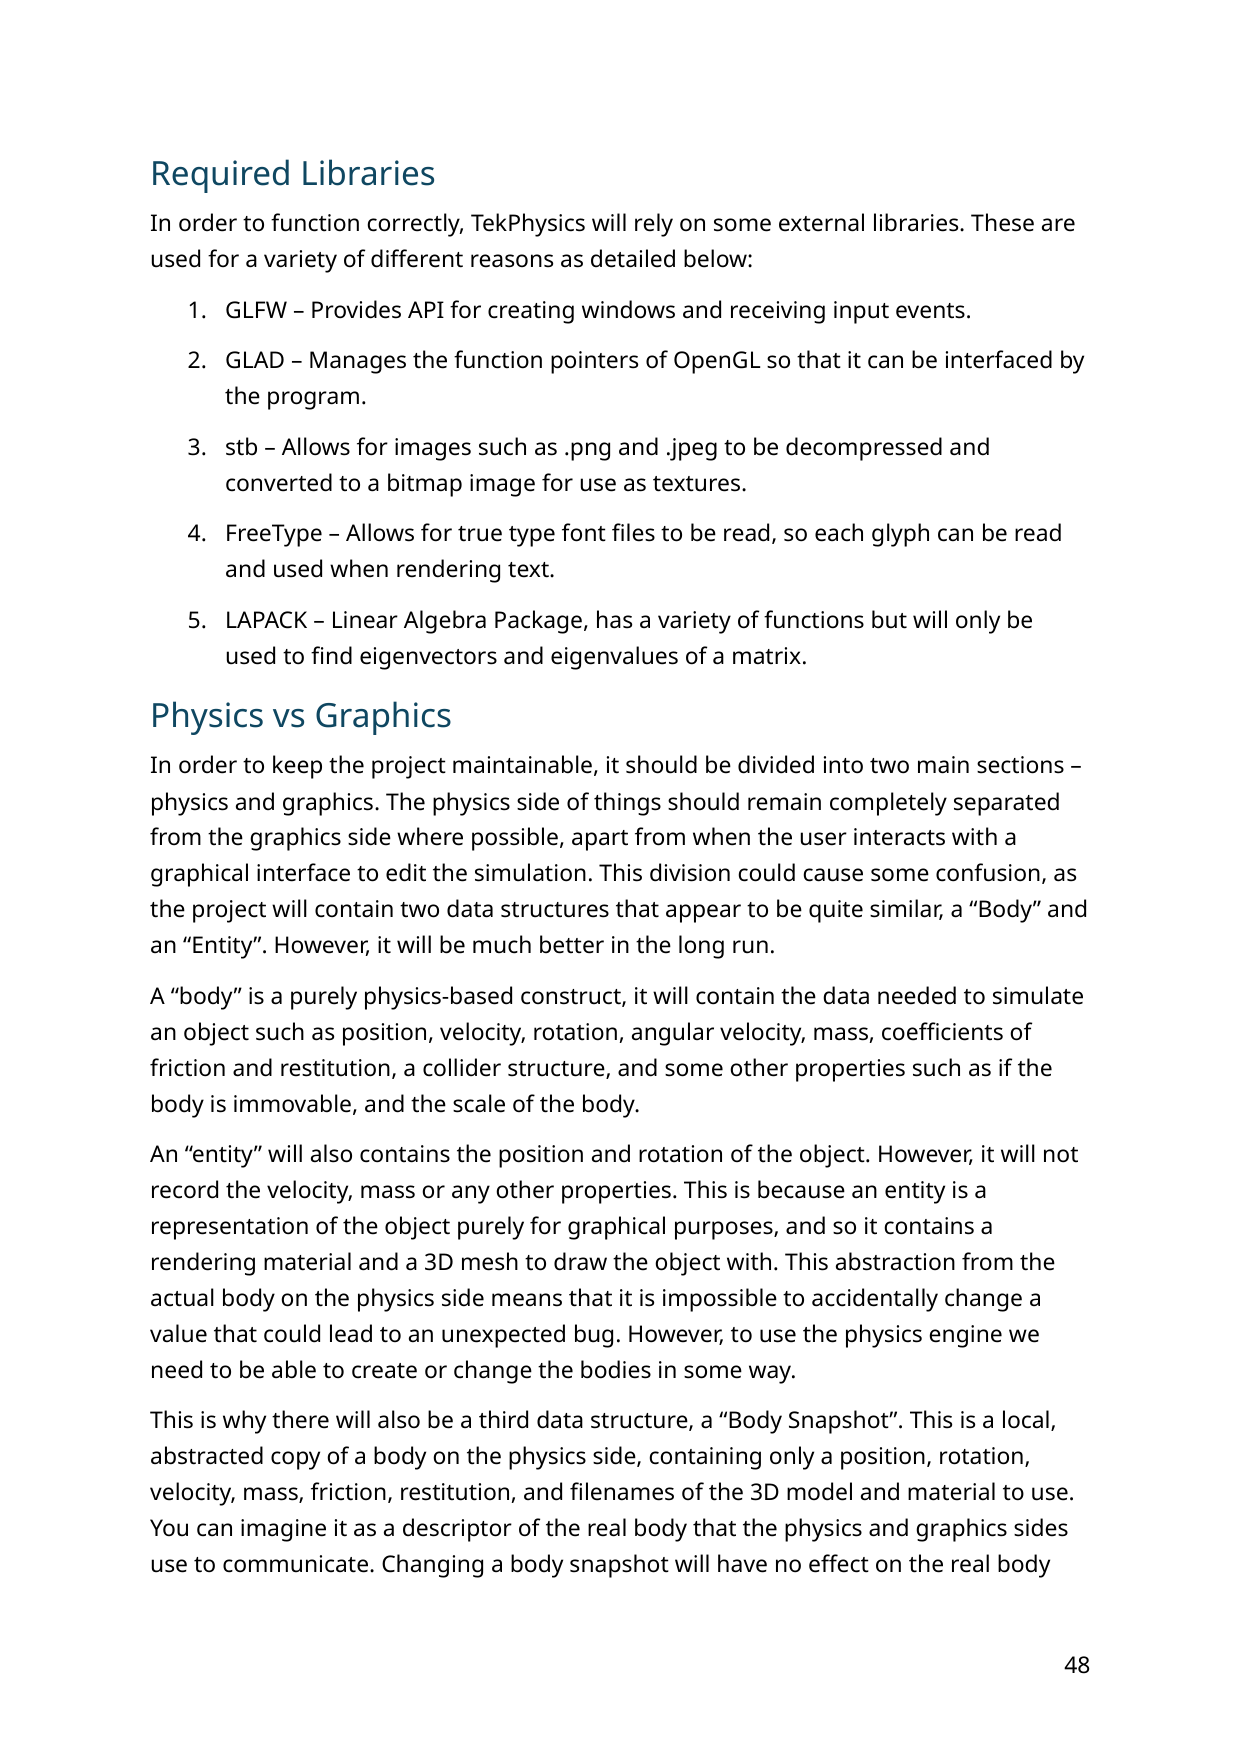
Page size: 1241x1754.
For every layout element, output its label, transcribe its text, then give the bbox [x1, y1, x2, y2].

list stb – Allows for images such as .png and .jpeg to be decompressed and converted to a bitmap image for use as textures. [187, 431, 1090, 498]
text This is why there will also be a third data structure, a “Body Snapshot”. This is a local, abstracted copy of a body on the physics side, containing only a position, rotation, velocity, mass, friction, restitution, and filenames of the 3D model and material to use. You can imagine it as a descriptor of the real body that the physics and graphics sides use to communicate. Changing a body snapshot will have no effect on the real body [150, 1404, 1090, 1579]
text In order to keep the project maintainable, it should be divided into two main sections – physics and graphics. The physics side of things should remain completely separated from the graphics side where possible, apart from when the user interacts with a graphical interface to edit the simulation. This division could cause some confusion, as the project will contain two data structures that appear to be quite similar, a “Body” and an “Entity”. However, it will be much better in the long run. [150, 749, 1090, 960]
text An “entity” will also contains the position and rotation of the object. However, it will not record the velocity, mass or any other properties. This is because an entity is a representation of the object purely for graphical purposes, and so it contains a rendering material and a 3D mesh to draw the object with. This abstraction from the actual body on the physics side means that it is impossible to accidentally change a value that could lead to an unexpected bug. However, to use the physics engine we need to be able to create or change the bodies in some way. [150, 1138, 1090, 1385]
subtitle Required Libraries [150, 150, 1090, 195]
list GLFW – Provides API for creating windows and receiving input events. [187, 294, 1090, 325]
subtitle Physics vs Graphics [150, 692, 1090, 738]
list FreeType – Allows for true type font files to be read, so each glyph can be read and used when rendering text. [187, 517, 1090, 584]
list GLAD – Manages the function pointers of OpenGL so that it can be interfaced by the program. [187, 344, 1090, 411]
text A “body” is a purely physics-based construct, it will contain the data needed to simulate an object such as position, velocity, rotation, angular velocity, mass, coefficients of friction and restitution, a collider structure, and some other properties such as if the body is immovable, and the scale of the body. [150, 980, 1090, 1119]
text In order to function correctly, TekPhysics will rely on some external libraries. These are used for a variety of different reasons as detailed below: [150, 207, 1090, 274]
list LAPACK – Linear Algebra Package, has a variety of functions but will only be used to find eigenvectors and eigenvalues of a matrix. [187, 604, 1090, 671]
